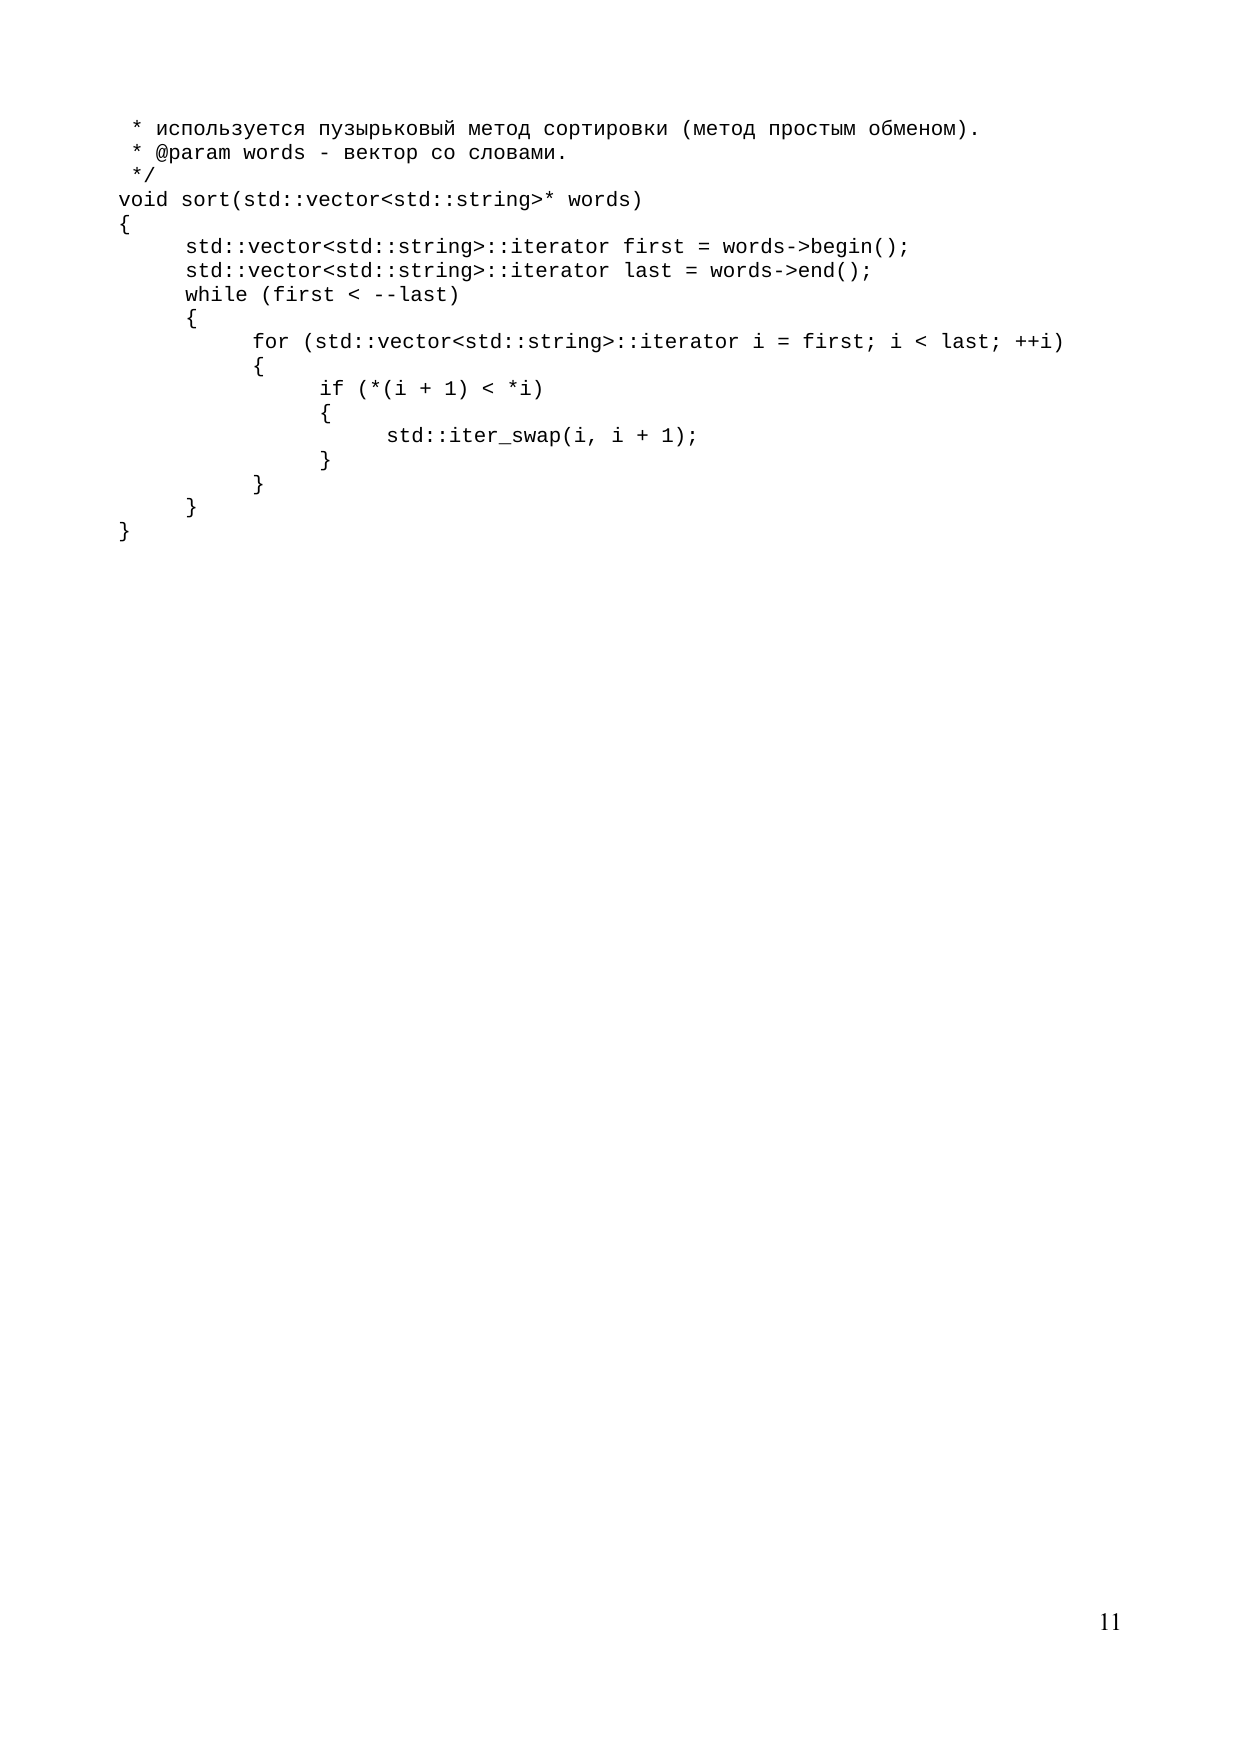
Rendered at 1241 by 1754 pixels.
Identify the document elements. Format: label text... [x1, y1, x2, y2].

text } [118, 449, 1122, 473]
text std::vector<std::string>::iterator first = words->begin(); [118, 236, 1122, 260]
text } [118, 496, 1122, 520]
text std::vector<std::string>::iterator last = words->end(); [118, 260, 1122, 284]
text { [118, 213, 1122, 236]
text std::iter_swap(i, i + 1); [118, 426, 1122, 449]
text * используется пузырьковый метод сортировки (метод простым обменом). [118, 118, 1122, 142]
text } [118, 520, 1122, 544]
text for (std::vector<std::string>::iterator i = first; i < last; ++i) [118, 331, 1122, 354]
text } [118, 473, 1122, 496]
text */ [118, 165, 1122, 189]
text void sort(std::vector<std::string>* words) [118, 189, 1122, 213]
text { [118, 354, 1122, 378]
text { [118, 402, 1122, 426]
text { [118, 307, 1122, 331]
text while (first < --last) [118, 284, 1122, 307]
text if (*(i + 1) < *i) [118, 378, 1122, 402]
text * @param words - вектор со словами. [118, 142, 1122, 165]
